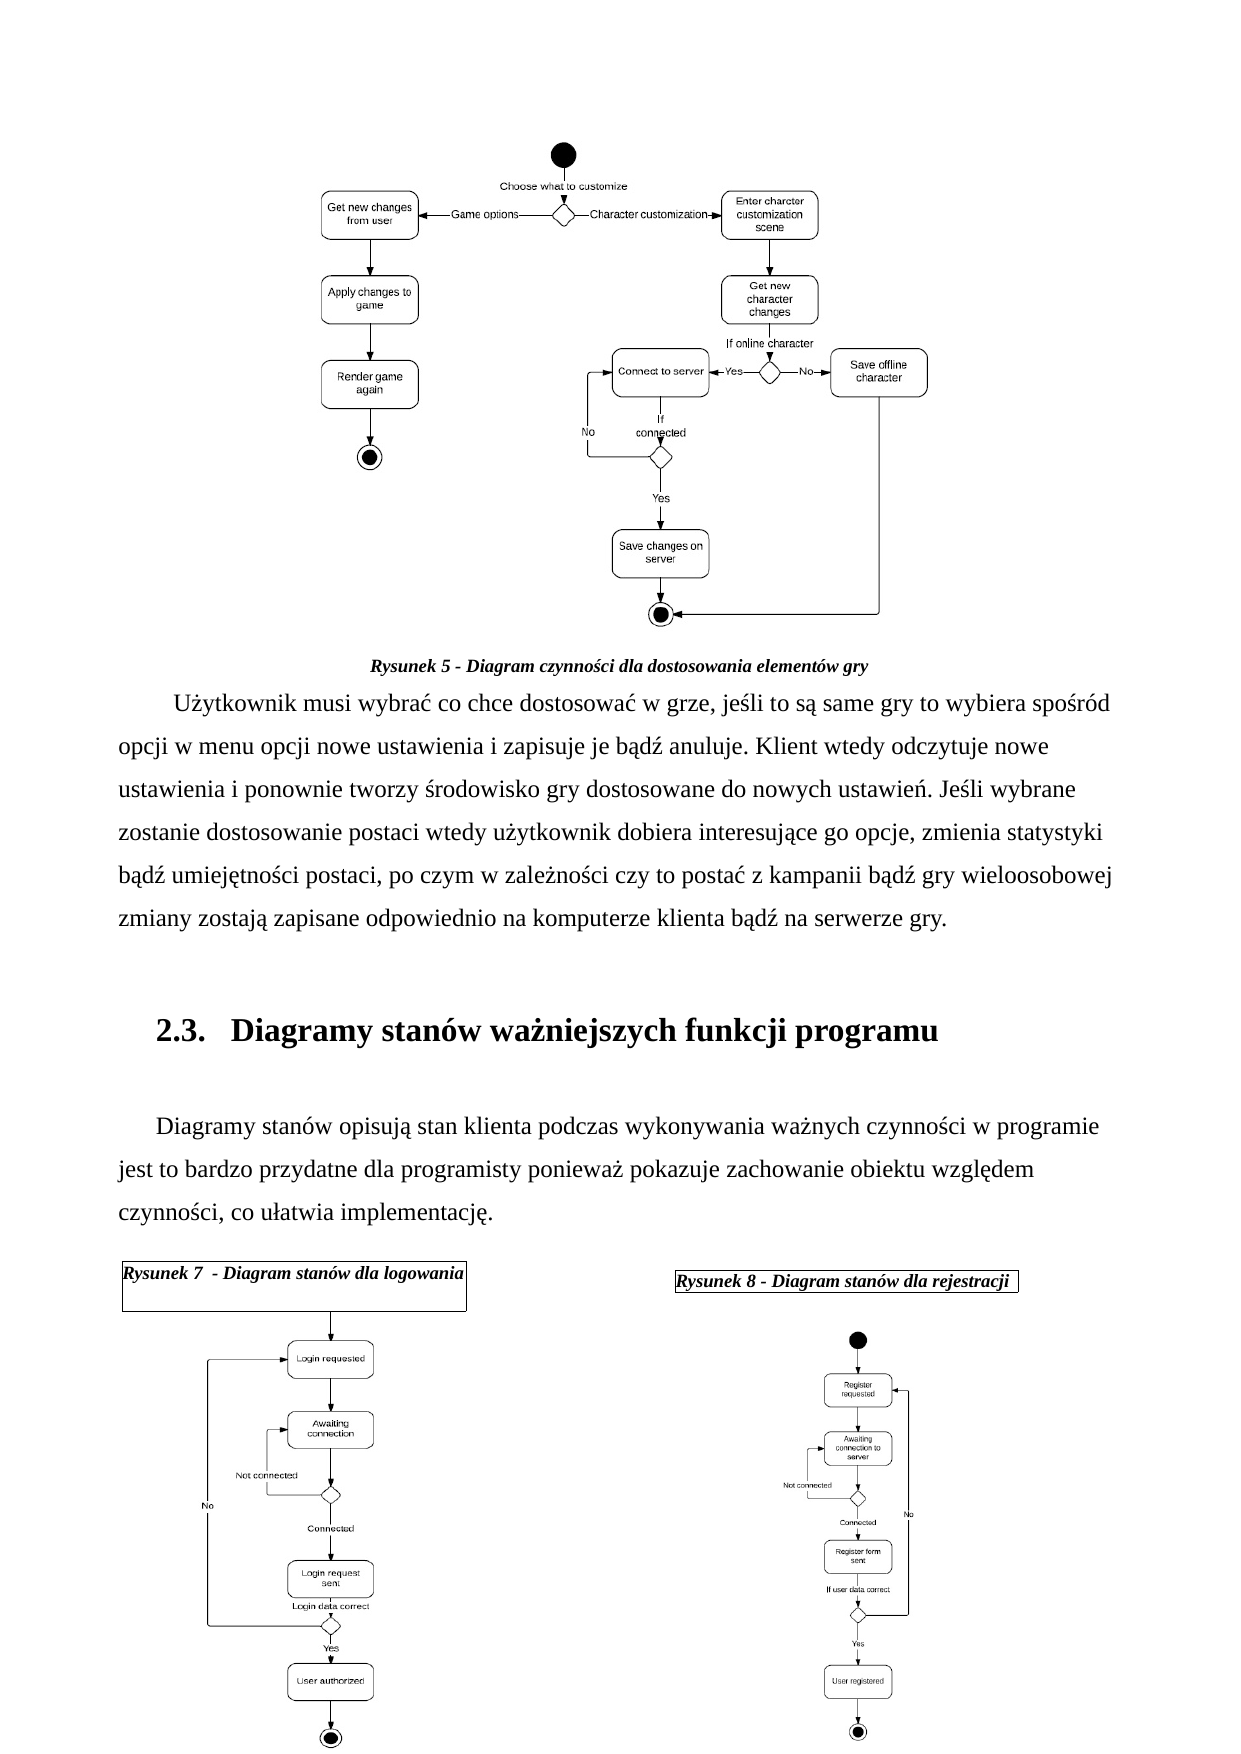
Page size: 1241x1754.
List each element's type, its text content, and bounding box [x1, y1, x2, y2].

subtitle Diagramy stanów ważniejszych funkcji programu [156, 1010, 1122, 1049]
picture [286, 118, 955, 641]
text Użytkownik musi wybrać co chce dostosować w grze, jeśli to są same gry to wybiera spośród opcji w menu opcji nowe ustawienia i zapisuje je bądź anuluje. Klient wtedy odczytuje nowe ustawienia i ponownie tworzy środowisko gry dostosowane do nowych ustawień. Jeśli wybrane zostanie dostosowanie postaci wtedy użytkownik dobiera interesujące go opcje, zmienia statystyki bądź umiejętności postaci, po czym w zależności czy to postać z kampanii bądź gry wieloosobowej zmiany zostają zapisane odpowiednio na komputerze klienta bądź na serwerze gry. [118, 688, 1122, 932]
picture [771, 1309, 919, 1754]
text Rysunek 5 - Diagram czynności dla dostosowania elementów gry [118, 655, 1122, 677]
text Diagramy stanów opisują stan klienta podczas wykonywania ważnych czynności w programie jest to bardzo przydatne dla programisty ponieważ pokazuje zachowanie obiektu względem czynności, co ułatwia implementację. [118, 1111, 1122, 1226]
picture [191, 1312, 394, 1754]
text Rysunek 7 - Diagram stanów dla logowania [123, 1262, 466, 1283]
text Rysunek 8 - Diagram stanów dla rejestracji [676, 1271, 1018, 1292]
